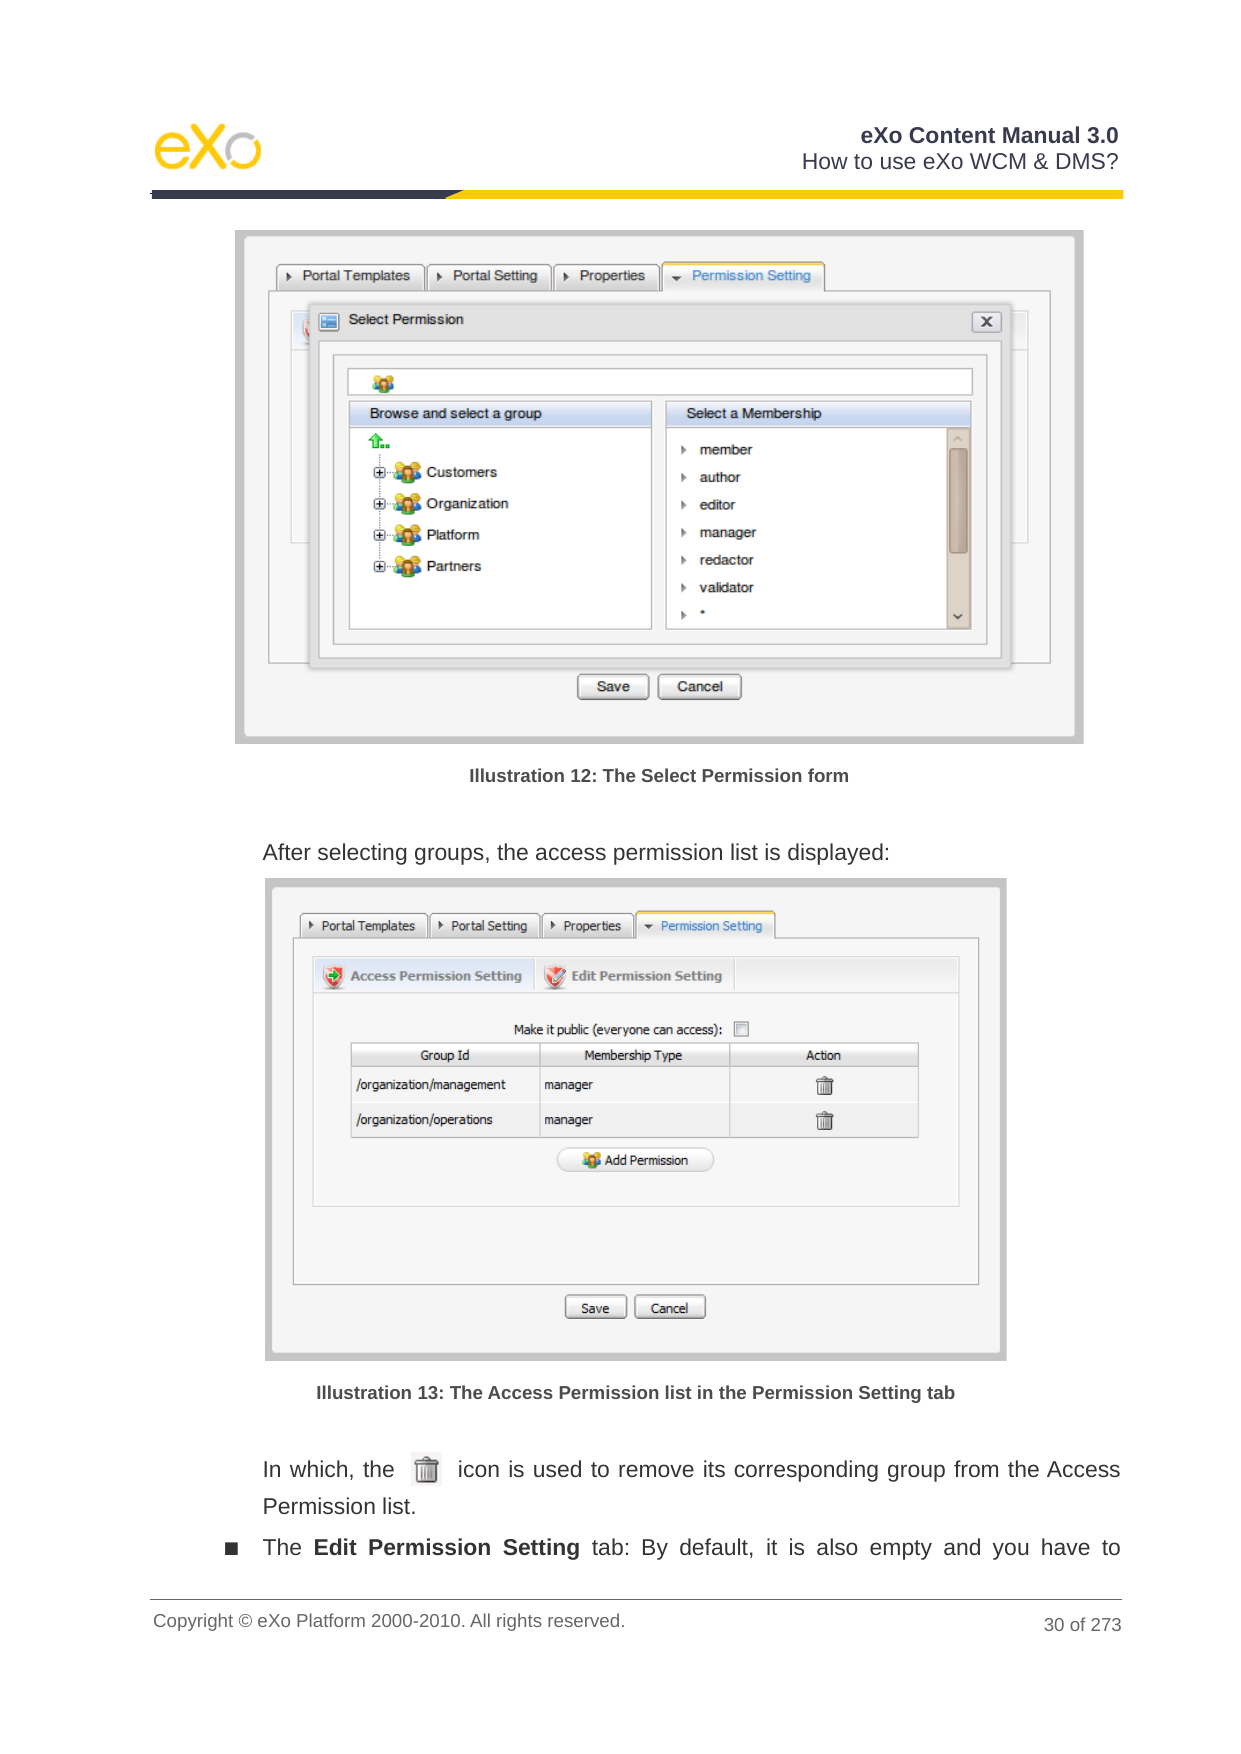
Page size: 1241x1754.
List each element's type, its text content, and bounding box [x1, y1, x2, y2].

list After selecting groups, the access permission list is displayed: [225, 839, 1122, 866]
picture [151, 190, 1124, 199]
picture [155, 123, 262, 170]
list Illustration 13: The Access Permission list in the Permission Setting tab [233, 954, 1039, 1404]
picture [410, 1452, 442, 1486]
picture [234, 230, 1084, 744]
list The Edit Permission Setting tab: By default, it is also empty and you have to [225, 1534, 1122, 1561]
picture [265, 878, 1007, 1361]
list In which, the icon is used to remove its corresponding group from the Access Permission list. [225, 1445, 1122, 1519]
list Illustration 12: The Select Permission form [235, 744, 1084, 787]
